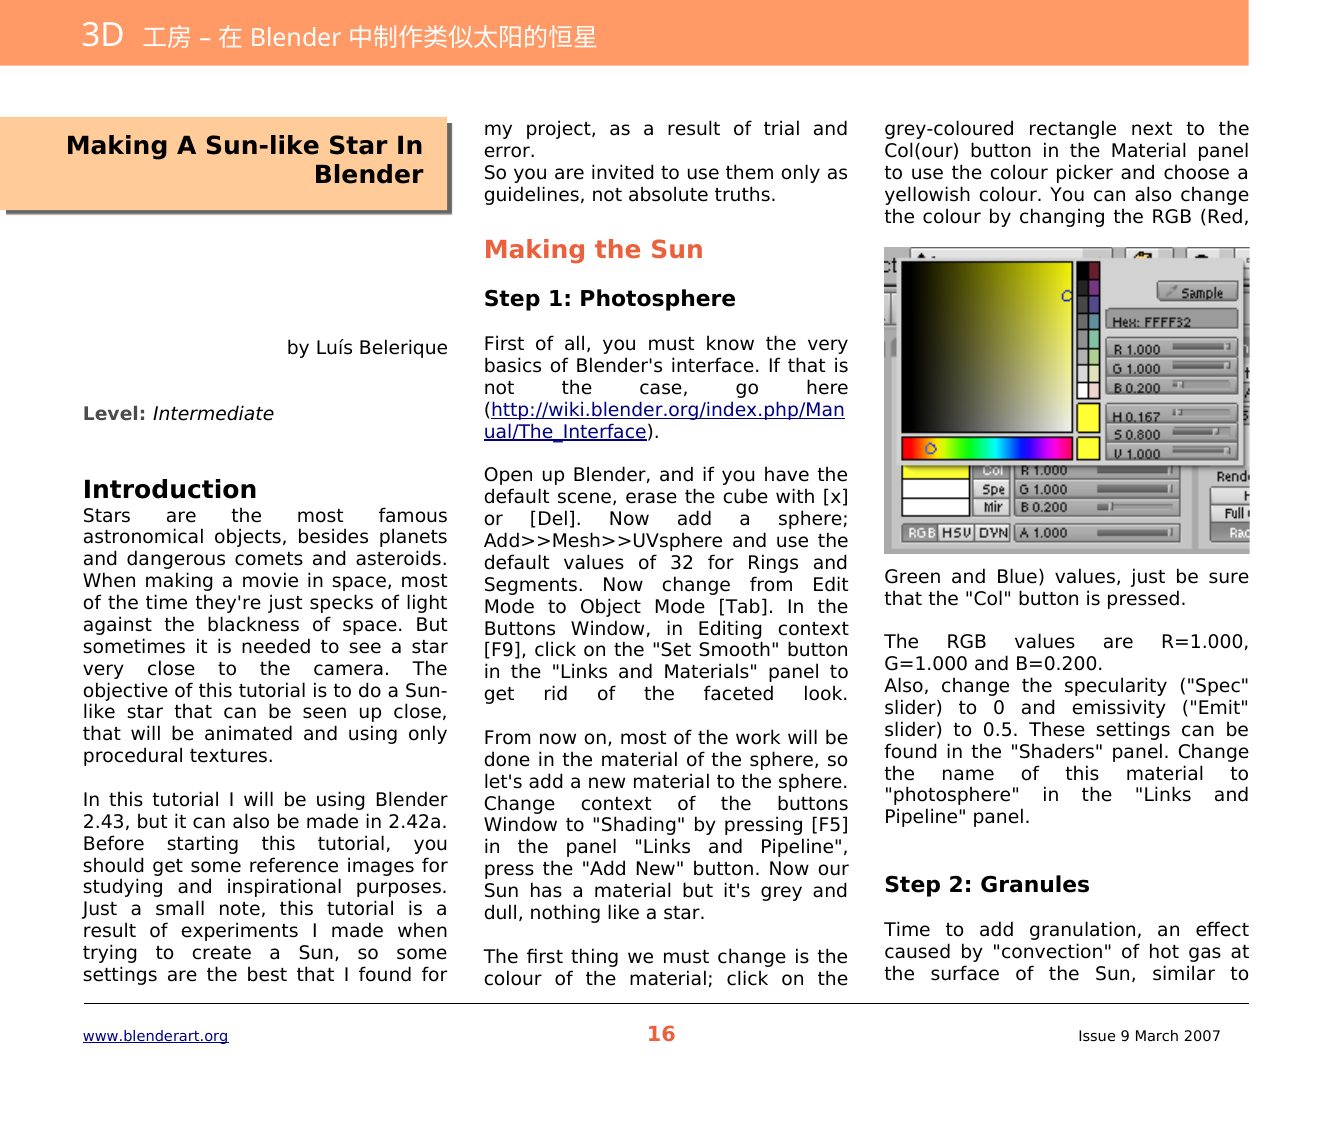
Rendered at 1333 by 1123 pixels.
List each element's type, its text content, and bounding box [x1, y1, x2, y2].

text Also, change the specularity ("Spec" slider) to 0 and emissivity ("Emit" slider) to 0.5. These settings can be found in the "Shaders" panel. Change the name of this material to "photosphere" in the "Links and Pipeline" panel. [884, 675, 1249, 828]
text Stars are the most famous astronomical objects, besides planets and dangerous comets and asteroids. When making a movie in space, most of the time they're just specks of light against the blackness of space. But sometimes it is needed to see a star very close to the camera. The objective of this tutorial is to do a Sun-like star that can be seen up close, that will be animated and using only procedural textures. [83, 504, 448, 767]
text Level: Intermediate [83, 381, 448, 446]
text The RGB values are R=1.000, G=1.000 and B=0.200. [884, 609, 1249, 675]
text In this tutorial I will be using Blender 2.43, but it can also be made in 2.42a. Before starting this tutorial, you should get some reference images for studying and inspirational purposes. Just a small note, this tutorial is a result of experiments I made when trying to create a Sun, so some settings are the best that I found for [83, 767, 448, 986]
text Making the Sun [483, 235, 849, 264]
text So you are invited to use them only as guidelines, not absolute truths. [483, 162, 849, 206]
text my project, as a result of trial and error. [483, 118, 849, 162]
text by Luís Belerique [83, 337, 448, 359]
picture [884, 247, 1250, 554]
text Introduction [83, 475, 448, 504]
text First of all, you must know the very basics of Blender's interface. If that is not the case, go here (http://wiki.blender.org/index.php/Manual/The_Interface). Open up Blender, and if you have the default scene, erase the cube with [x] or [Del]. Now add a sphere; Add>>Mesh>>UVsphere and use the default values of 32 for Rings and Segments. Now change from Edit Mode to Object Mode [Tab]. In the Buttons Window, in Editing context [F9], click on the "Set Smooth" button in the "Links and Materials" panel to get rid of the faceted look. From now on, most of the work will be done in the material of the sphere, so let's add a new material to the sphere. Change context of the buttons Window to "Shading" by pressing [F5] in the panel "Links and Pipeline", press the "Add New" button. Now our Sun has a material but it's grey and dull, nothing like a star. [483, 333, 849, 924]
text grey-coloured rectangle next to the Col(our) button in the Material panel to use the colour picker and choose a yellowish colour. You can also change the colour by changing the RGB (Red, [884, 118, 1249, 247]
text Step 1: Photosphere [483, 286, 849, 311]
text Step 2: Granules [884, 828, 1249, 897]
text The first thing we must change is the colour of the material; click on the [483, 924, 849, 989]
text Green and Blue) values, just be sure that the "Col" button is pressed. [884, 554, 1249, 609]
text Time to add granulation, an effect caused by "convection" of hot gas at the surface of the Sun, similar to [884, 897, 1249, 985]
